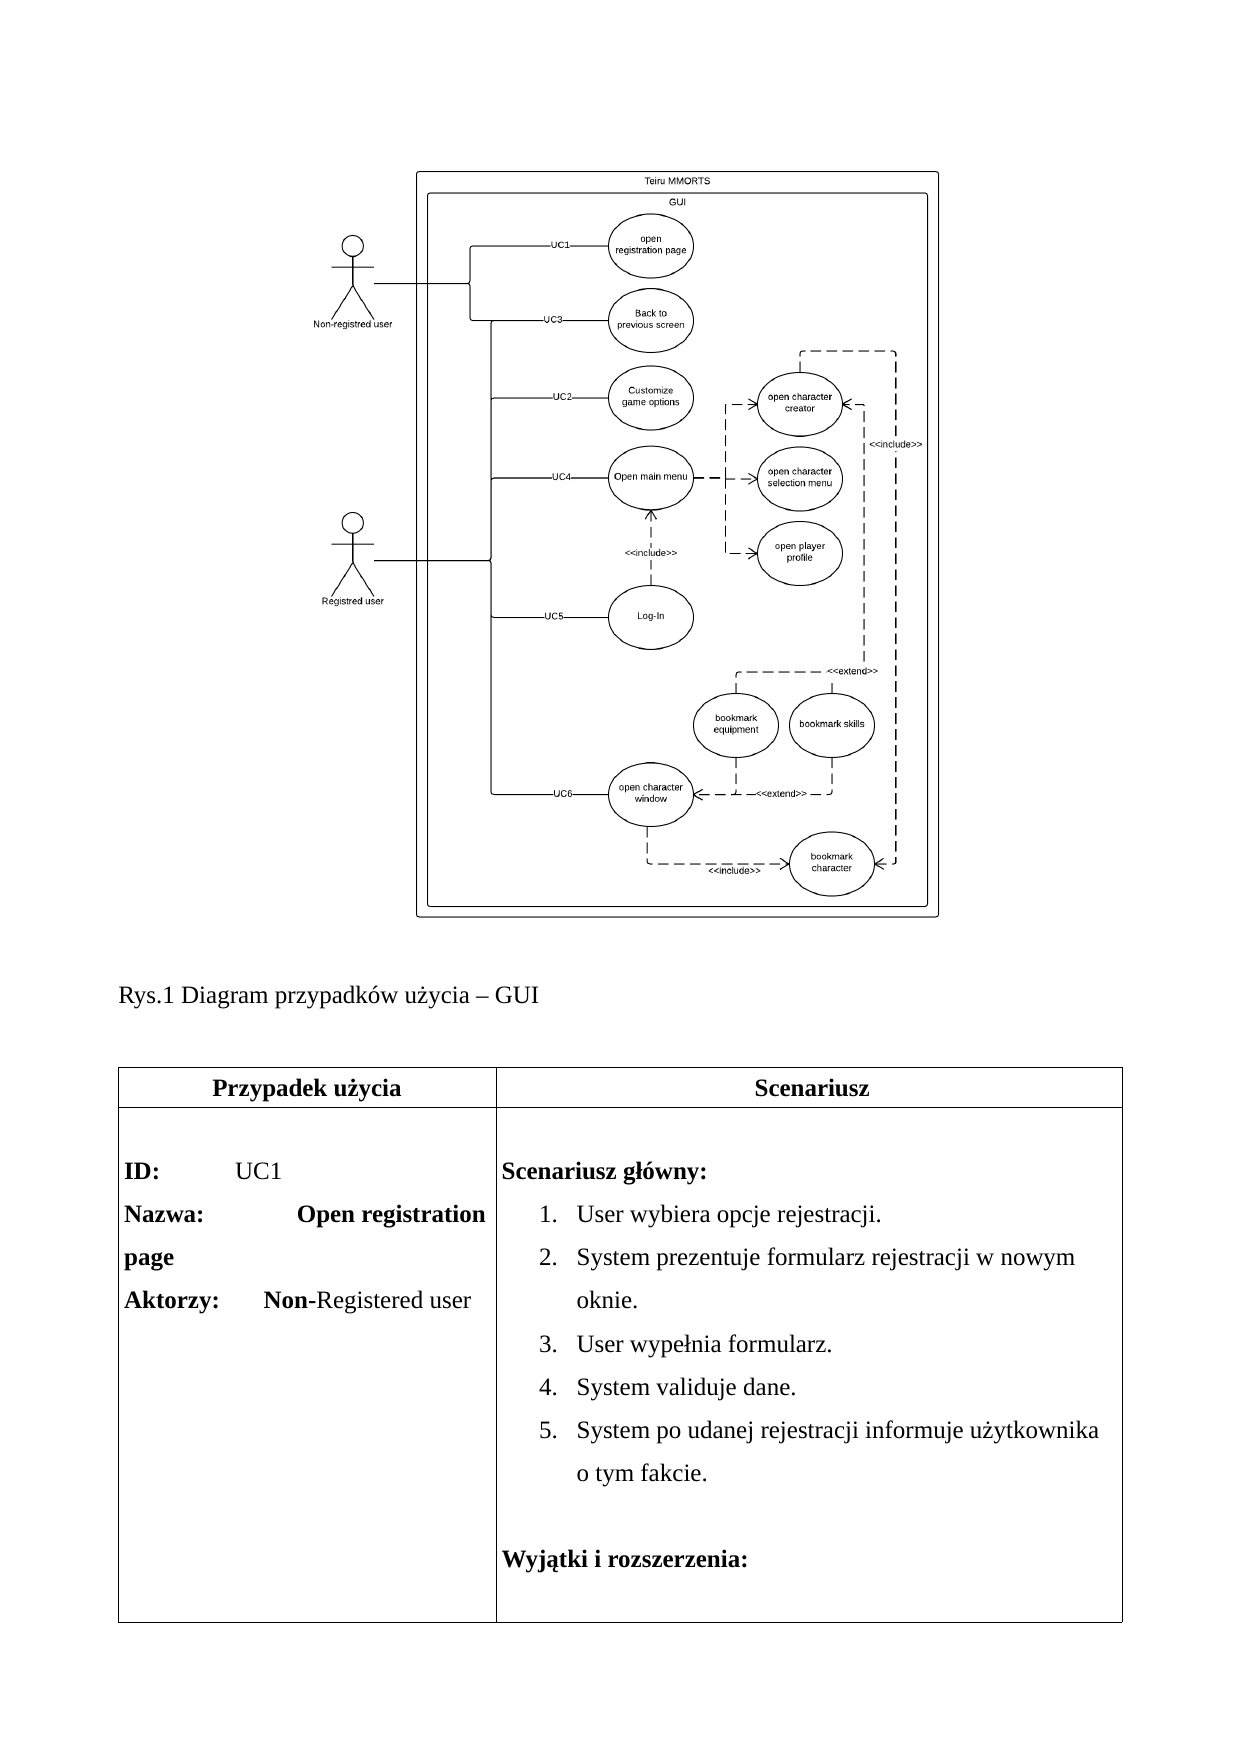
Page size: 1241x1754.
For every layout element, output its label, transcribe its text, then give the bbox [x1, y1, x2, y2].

picture [246, 118, 994, 967]
text Rys.1 Diagram przypadków użycia – GUI [118, 118, 1122, 1009]
table_header Przypadek użycia [119, 1068, 496, 1107]
table_cell Scenariusz główny: User wybiera opcje rejestracji. System prezentuje formularz rejestracji w nowym oknie. User wypełnia formularz. System validuje dane. System po udanej rejestracji informuje użytkownika o tym fakcie. Wyjątki i rozszerzenia: [497, 1108, 1122, 1622]
table_header Scenariusz [497, 1068, 1122, 1107]
table_cell ID: UC1 Nazwa: Open registration page Aktorzy: Non-Registered user [119, 1108, 496, 1622]
